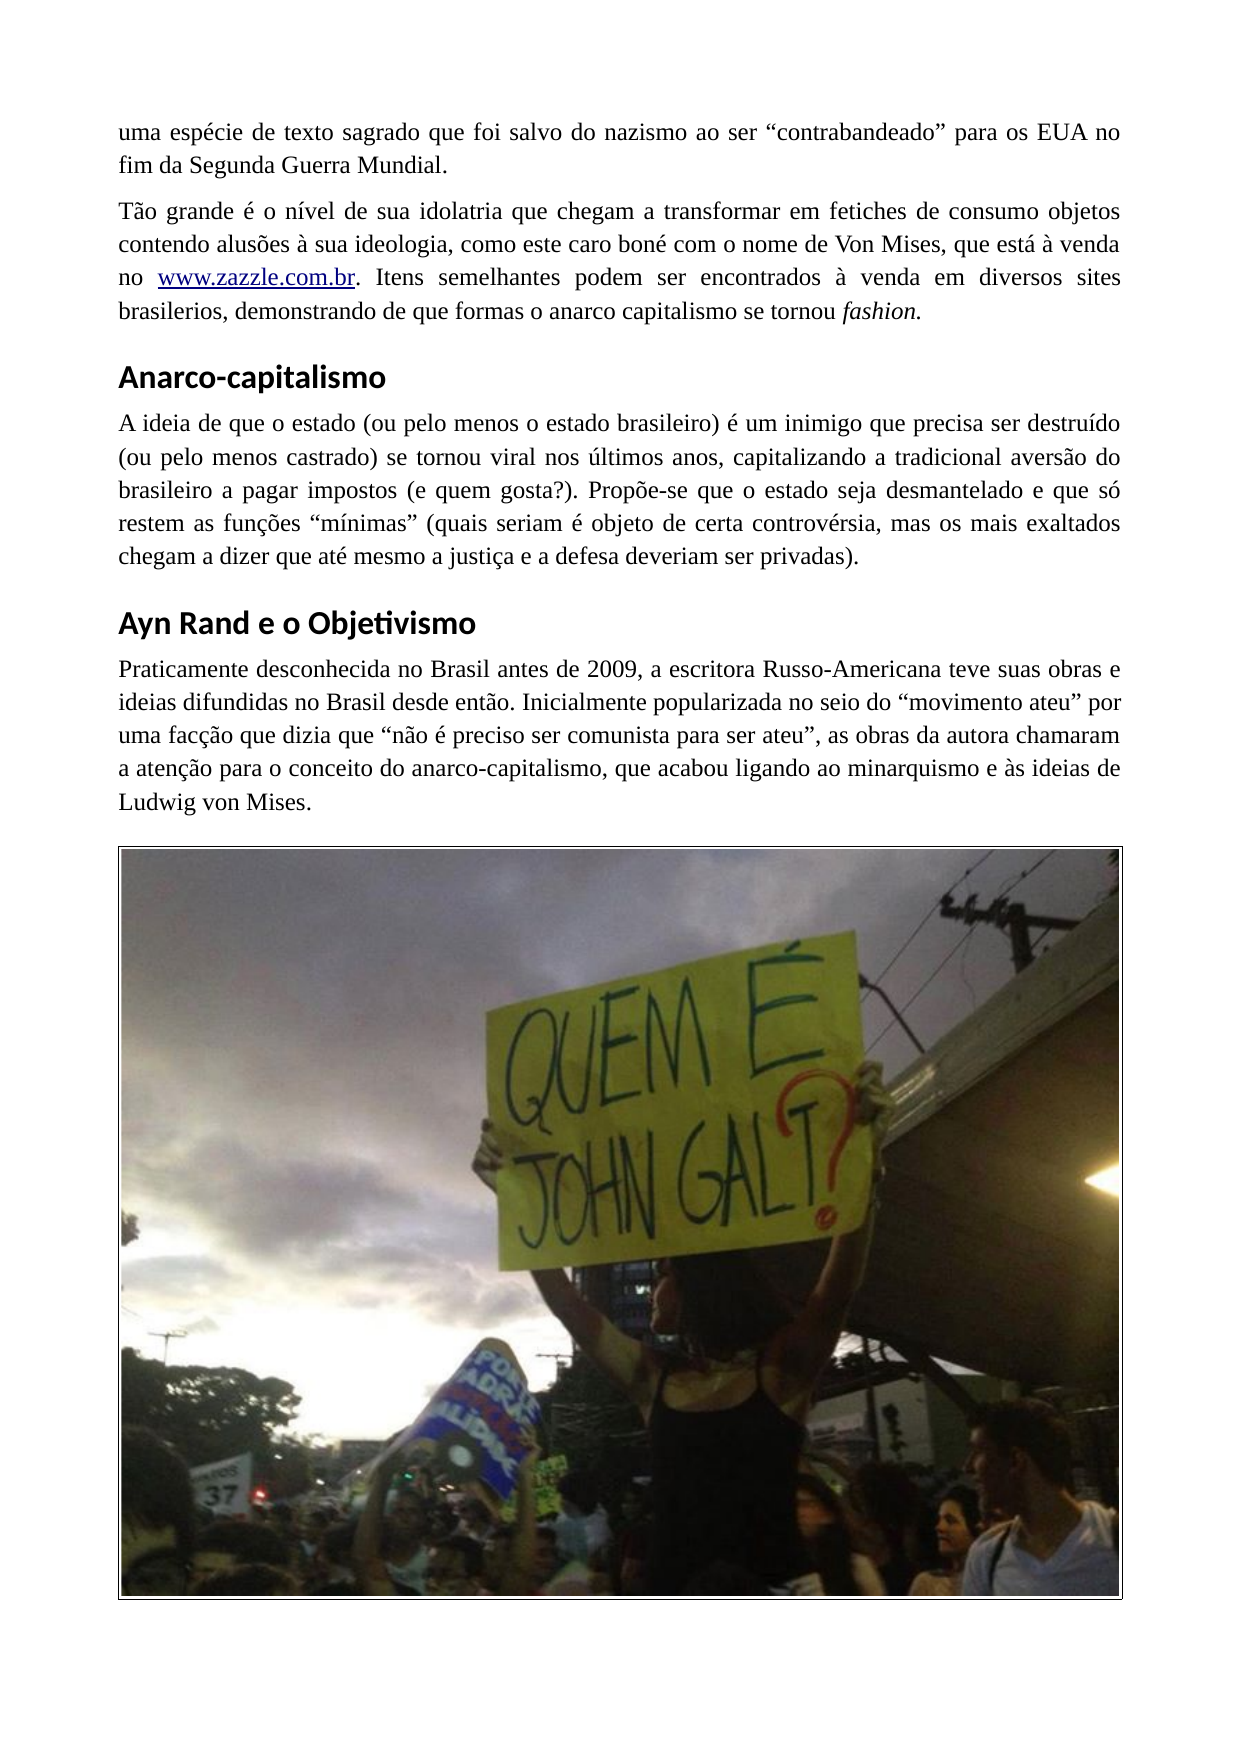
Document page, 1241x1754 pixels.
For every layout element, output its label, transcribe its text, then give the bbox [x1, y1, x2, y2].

text Praticamente desconhecida no Brasil antes de 2009, a escritora Russo-Americana teve suas obras e ideias difundidas no Brasil desde então. Inicialmente popularizada no seio do “movimento ateu” por uma facção que dizia que “não é preciso ser comunista para ser ateu”, as obras da autora chamaram a atenção para o conceito do anarco-capitalismo, que acabou ligando ao minarquismo e às ideias de Ludwig von Mises. [118, 655, 1122, 816]
text uma espécie de texto sagrado que foi salvo do nazismo ao ser “contrabandeado” para os EUA no fim da Segunda Guerra Mundial. [118, 118, 1122, 179]
subtitle Anarco-capitalismo [118, 363, 1122, 397]
text A ideia de que o estado (ou pelo menos o estado brasileiro) é um inimigo que precisa ser destruído (ou pelo menos castrado) se tornou viral nos últimos anos, capitalizando a tradicional aversão do brasileiro a pagar impostos (e quem gosta?). Propõe-se que o estado seja desmantelado e que só restem as funções “mínimas” (quais seriam é objeto de certa controvérsia, mas os mais exaltados chegam a dizer que até mesmo a justiça e a defesa deveriam ser privadas). [118, 409, 1122, 570]
picture [121, 849, 1119, 1596]
subtitle Ayn Rand e o Objetivismo [118, 609, 1122, 642]
text Tão grande é o nível de sua idolatria que chegam a transformar em fetiches de consumo objetos contendo alusões à sua ideologia, como este caro boné com o nome de Von Mises, que está à venda no www.zazzle.com.br. Itens semelhantes podem ser encontrados à venda em diversos sites brasilerios, demonstrando de que formas o anarco capitalismo se tornou fashion. [118, 197, 1122, 324]
